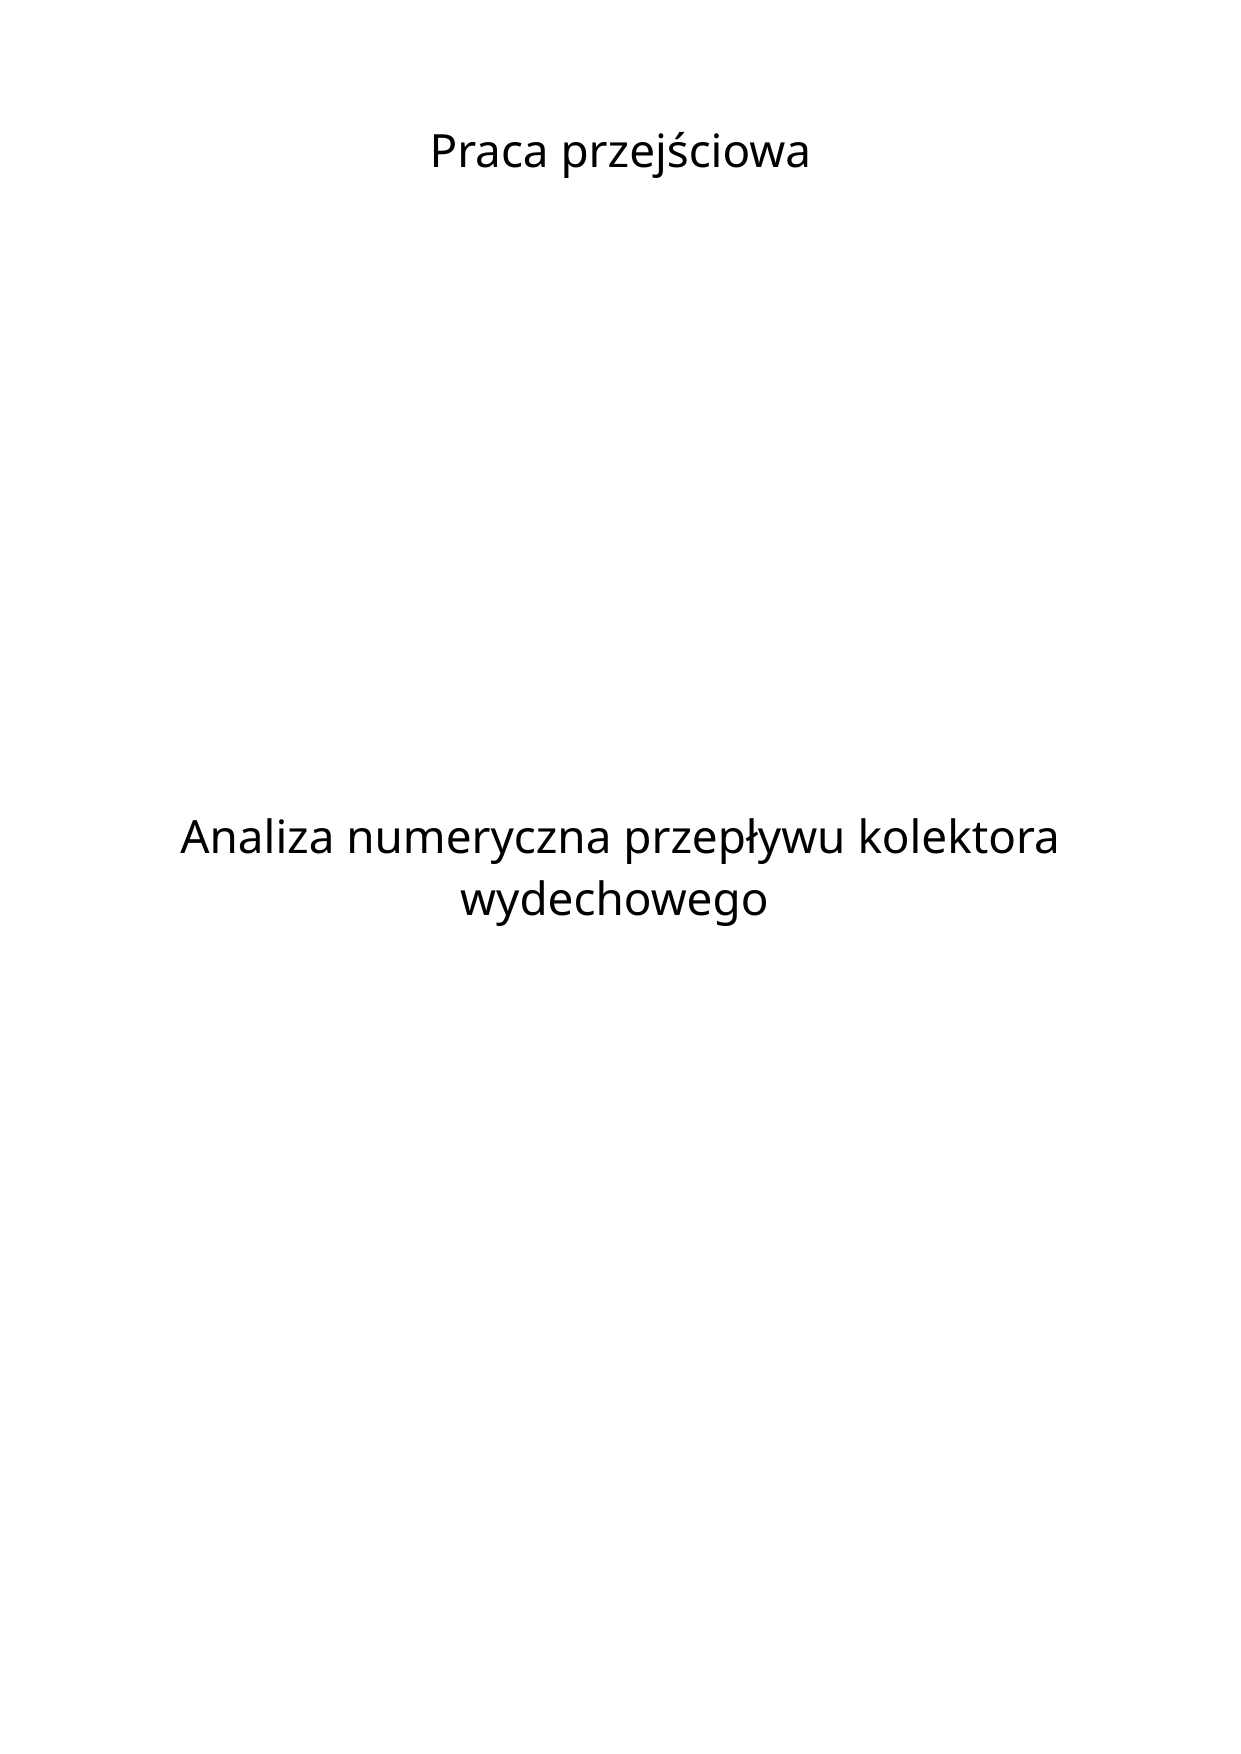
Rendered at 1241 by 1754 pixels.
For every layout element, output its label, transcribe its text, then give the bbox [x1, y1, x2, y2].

text Praca przejściowa [118, 118, 1122, 181]
text Analiza numeryczna przepływu kolektora wydechowego [118, 804, 1122, 929]
